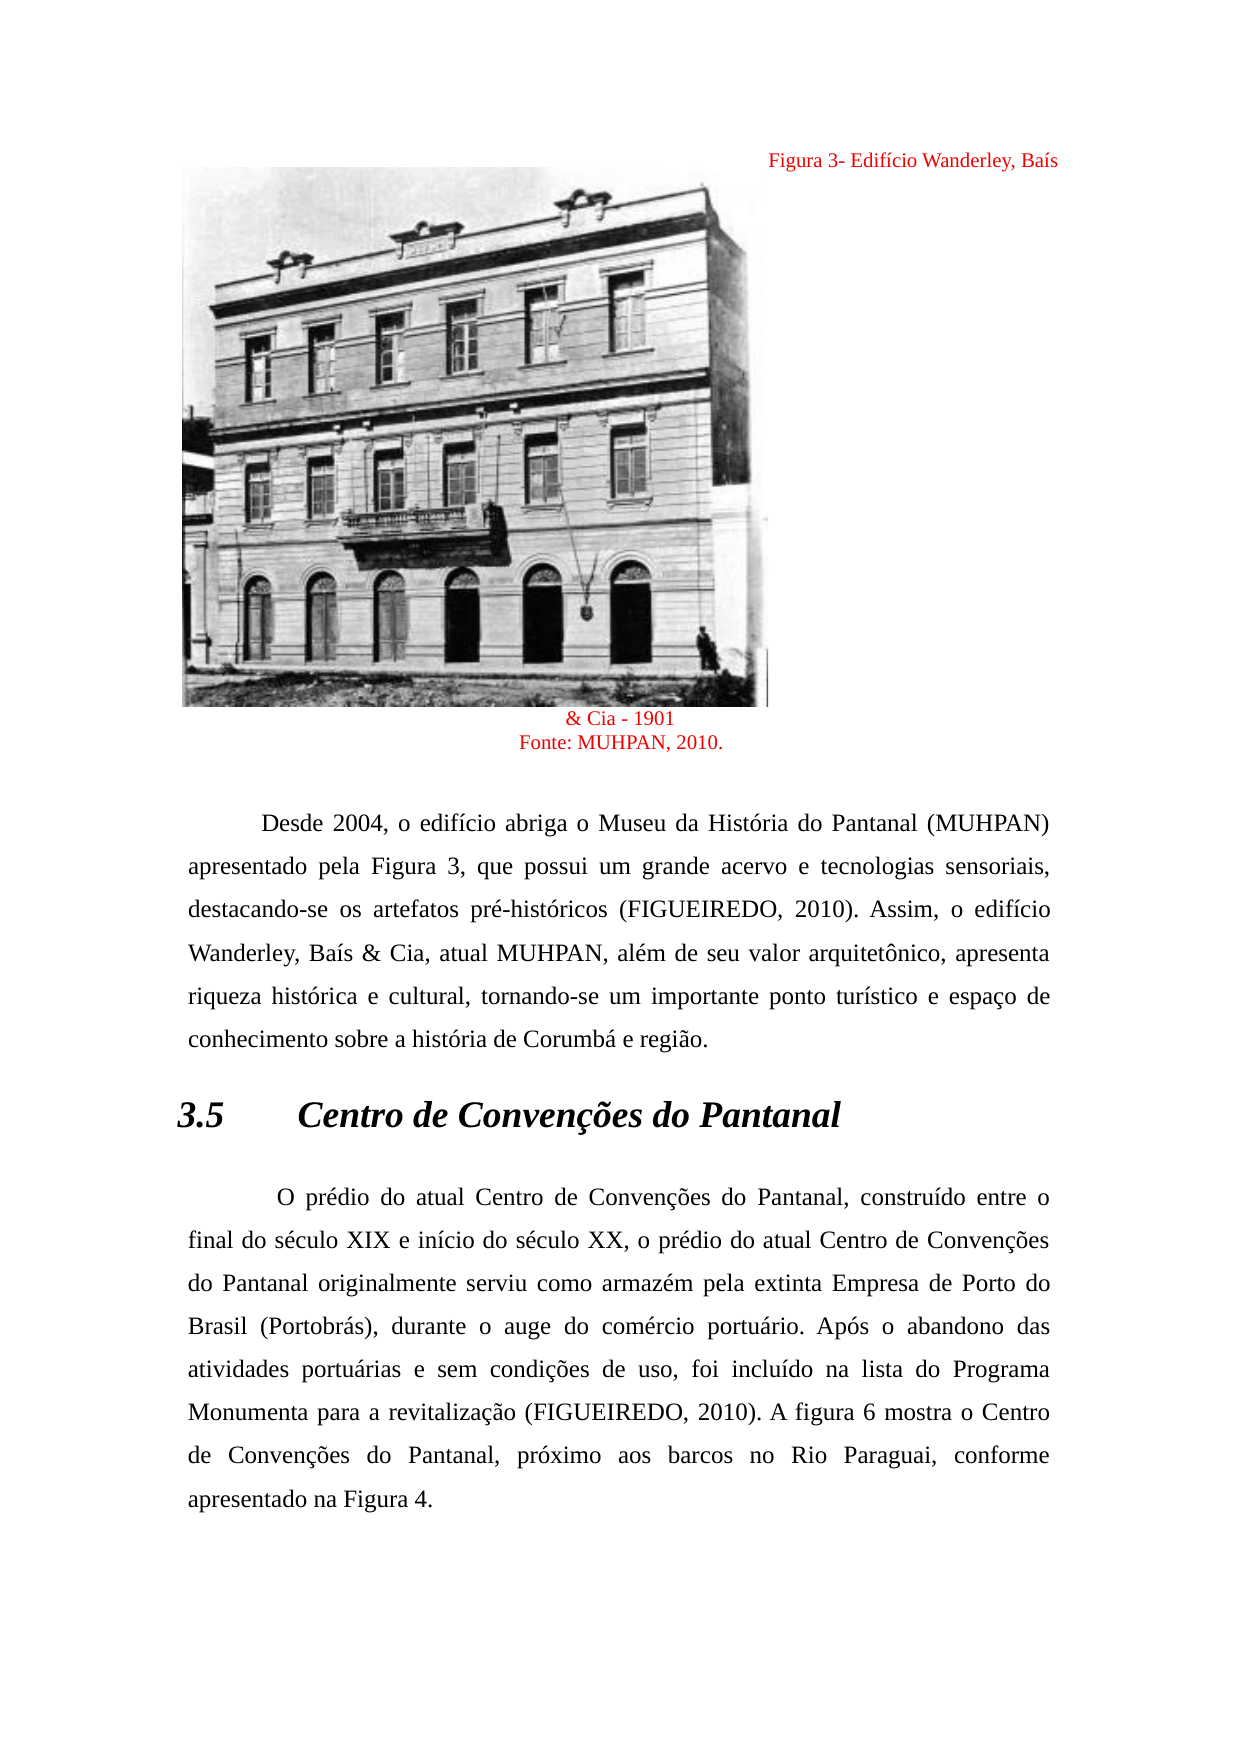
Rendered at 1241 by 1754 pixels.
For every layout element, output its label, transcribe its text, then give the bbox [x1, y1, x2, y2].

text O prédio do atual Centro de Convenções do Pantanal, construído entre o final do século XIX e início do século XX, o prédio do atual Centro de Convenções do Pantanal originalmente serviu como armazém pela extinta Empresa de Porto do Brasil (Portobrás), durante o auge do comércio portuário. Após o abandono das atividades portuárias e sem condições de uso, foi incluído na lista do Programa Monumenta para a revitalização (FIGUEIREDO, 2010). A figura 6 mostra o Centro de Convenções do Pantanal, próximo aos barcos no Rio Paraguai, conforme apresentado na Figura 4. [188, 1182, 1051, 1512]
text Fonte: MUHPAN, 2010. [179, 730, 1063, 754]
text 3.5 Centro de Convenções do Pantanal [177, 1092, 1063, 1135]
text Desde 2004, o edifício abriga o Museu da História do Pantanal (MUHPAN) apresentado pela Figura 3, que possui um grande acervo e tecnologias sensoriais, destacando-se os artefatos pré-históricos (FIGUEIREDO, 2010). Assim, o edifício Wanderley, Baís & Cia, atual MUHPAN, além de seu valor arquitetônico, apresenta riqueza histórica e cultural, tornando-se um importante ponto turístico e espaço de conhecimento sobre a história de Corumbá e região. [188, 808, 1051, 1053]
text Figura 3- Edifício Wanderley, Baís & Cia - 1901 [177, 148, 1063, 730]
